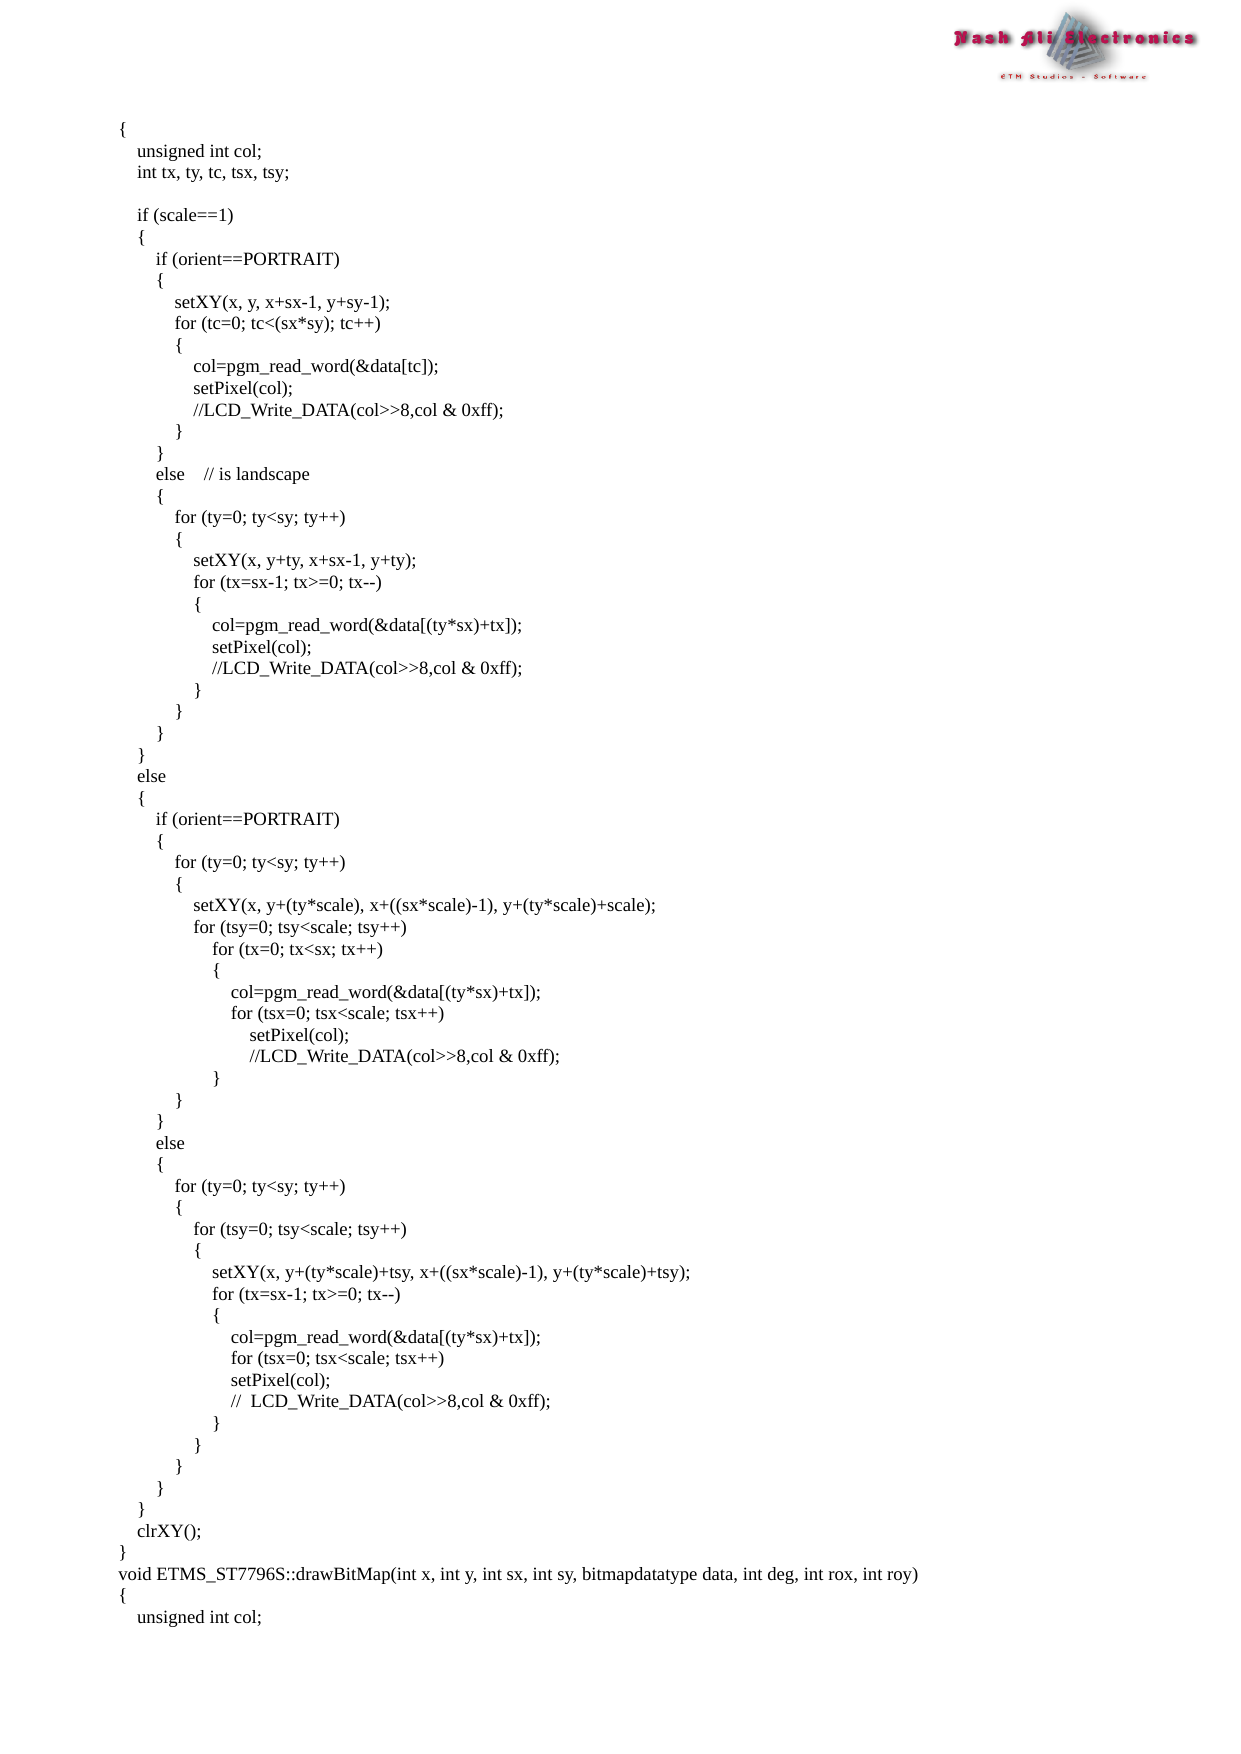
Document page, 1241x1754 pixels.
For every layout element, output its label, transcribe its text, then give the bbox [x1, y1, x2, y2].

text unsigned int col; [118, 1606, 1122, 1627]
text { [118, 1153, 1122, 1175]
text } [118, 1412, 1122, 1433]
text } [118, 679, 1122, 700]
picture [917, 0, 1240, 89]
text else [118, 1132, 1122, 1153]
text for (tsx=0; tsx<scale; tsx++) [118, 1002, 1122, 1024]
text { [118, 485, 1122, 506]
text setPixel(col); [118, 1024, 1122, 1045]
text } [118, 700, 1122, 722]
text if (scale==1) [118, 204, 1122, 226]
text } [118, 1088, 1122, 1110]
text setXY(x, y+ty, x+sx-1, y+ty); [118, 549, 1122, 571]
text col=pgm_read_word(&data[(ty*sx)+tx]); [118, 1326, 1122, 1347]
text if (orient==PORTRAIT) [118, 247, 1122, 269]
text //LCD_Write_DATA(col>>8,col & 0xff); [118, 1045, 1122, 1067]
text setXY(x, y+(ty*scale)+tsy, x+((sx*scale)-1), y+(ty*scale)+tsy); [118, 1261, 1122, 1282]
text for (tx=0; tx<sx; tx++) [118, 937, 1122, 959]
text } [118, 1477, 1122, 1498]
text } [118, 1067, 1122, 1088]
text for (tsy=0; tsy<scale; tsy++) [118, 1218, 1122, 1239]
text } [118, 722, 1122, 743]
text void ETMS_ST7796S::drawBitMap(int x, int y, int sx, int sy, bitmapdatatype data, int deg, int rox, int roy) [118, 1563, 1122, 1584]
text else // is landscape [118, 463, 1122, 485]
text { [118, 1196, 1122, 1218]
text } [118, 1541, 1122, 1563]
text { [118, 830, 1122, 851]
text { [118, 787, 1122, 808]
text // LCD_Write_DATA(col>>8,col & 0xff); [118, 1390, 1122, 1412]
text } [118, 743, 1122, 765]
text } [118, 442, 1122, 463]
text { [118, 334, 1122, 355]
text } [118, 1498, 1122, 1520]
text for (tsx=0; tsx<scale; tsx++) [118, 1347, 1122, 1369]
text col=pgm_read_word(&data[(ty*sx)+tx]); [118, 614, 1122, 636]
text } [118, 1110, 1122, 1132]
text else [118, 765, 1122, 787]
text setPixel(col); [118, 377, 1122, 398]
text } [118, 1433, 1122, 1455]
text for (tx=sx-1; tx>=0; tx--) [118, 1282, 1122, 1304]
text { [118, 226, 1122, 247]
text { [118, 959, 1122, 981]
text int tx, ty, tc, tsx, tsy; [118, 161, 1122, 183]
text //LCD_Write_DATA(col>>8,col & 0xff); [118, 398, 1122, 420]
text unsigned int col; [118, 140, 1122, 161]
text { [118, 269, 1122, 291]
text col=pgm_read_word(&data[(ty*sx)+tx]); [118, 981, 1122, 1002]
text { [118, 1239, 1122, 1261]
text } [118, 1455, 1122, 1477]
text clrXY(); [118, 1520, 1122, 1541]
text col=pgm_read_word(&data[tc]); [118, 355, 1122, 377]
text { [118, 528, 1122, 549]
text { [118, 1304, 1122, 1326]
text //LCD_Write_DATA(col>>8,col & 0xff); [118, 657, 1122, 679]
text for (tx=sx-1; tx>=0; tx--) [118, 571, 1122, 592]
text } [118, 420, 1122, 442]
text { [118, 118, 1122, 140]
text { [118, 1584, 1122, 1606]
text setPixel(col); [118, 1369, 1122, 1390]
text for (tsy=0; tsy<scale; tsy++) [118, 916, 1122, 937]
text for (ty=0; ty<sy; ty++) [118, 851, 1122, 873]
text { [118, 873, 1122, 894]
text setXY(x, y+(ty*scale), x+((sx*scale)-1), y+(ty*scale)+scale); [118, 894, 1122, 916]
text setPixel(col); [118, 636, 1122, 657]
text { [118, 592, 1122, 614]
text for (ty=0; ty<sy; ty++) [118, 506, 1122, 528]
text if (orient==PORTRAIT) [118, 808, 1122, 830]
text for (tc=0; tc<(sx*sy); tc++) [118, 312, 1122, 334]
text setXY(x, y, x+sx-1, y+sy-1); [118, 291, 1122, 312]
text for (ty=0; ty<sy; ty++) [118, 1175, 1122, 1196]
